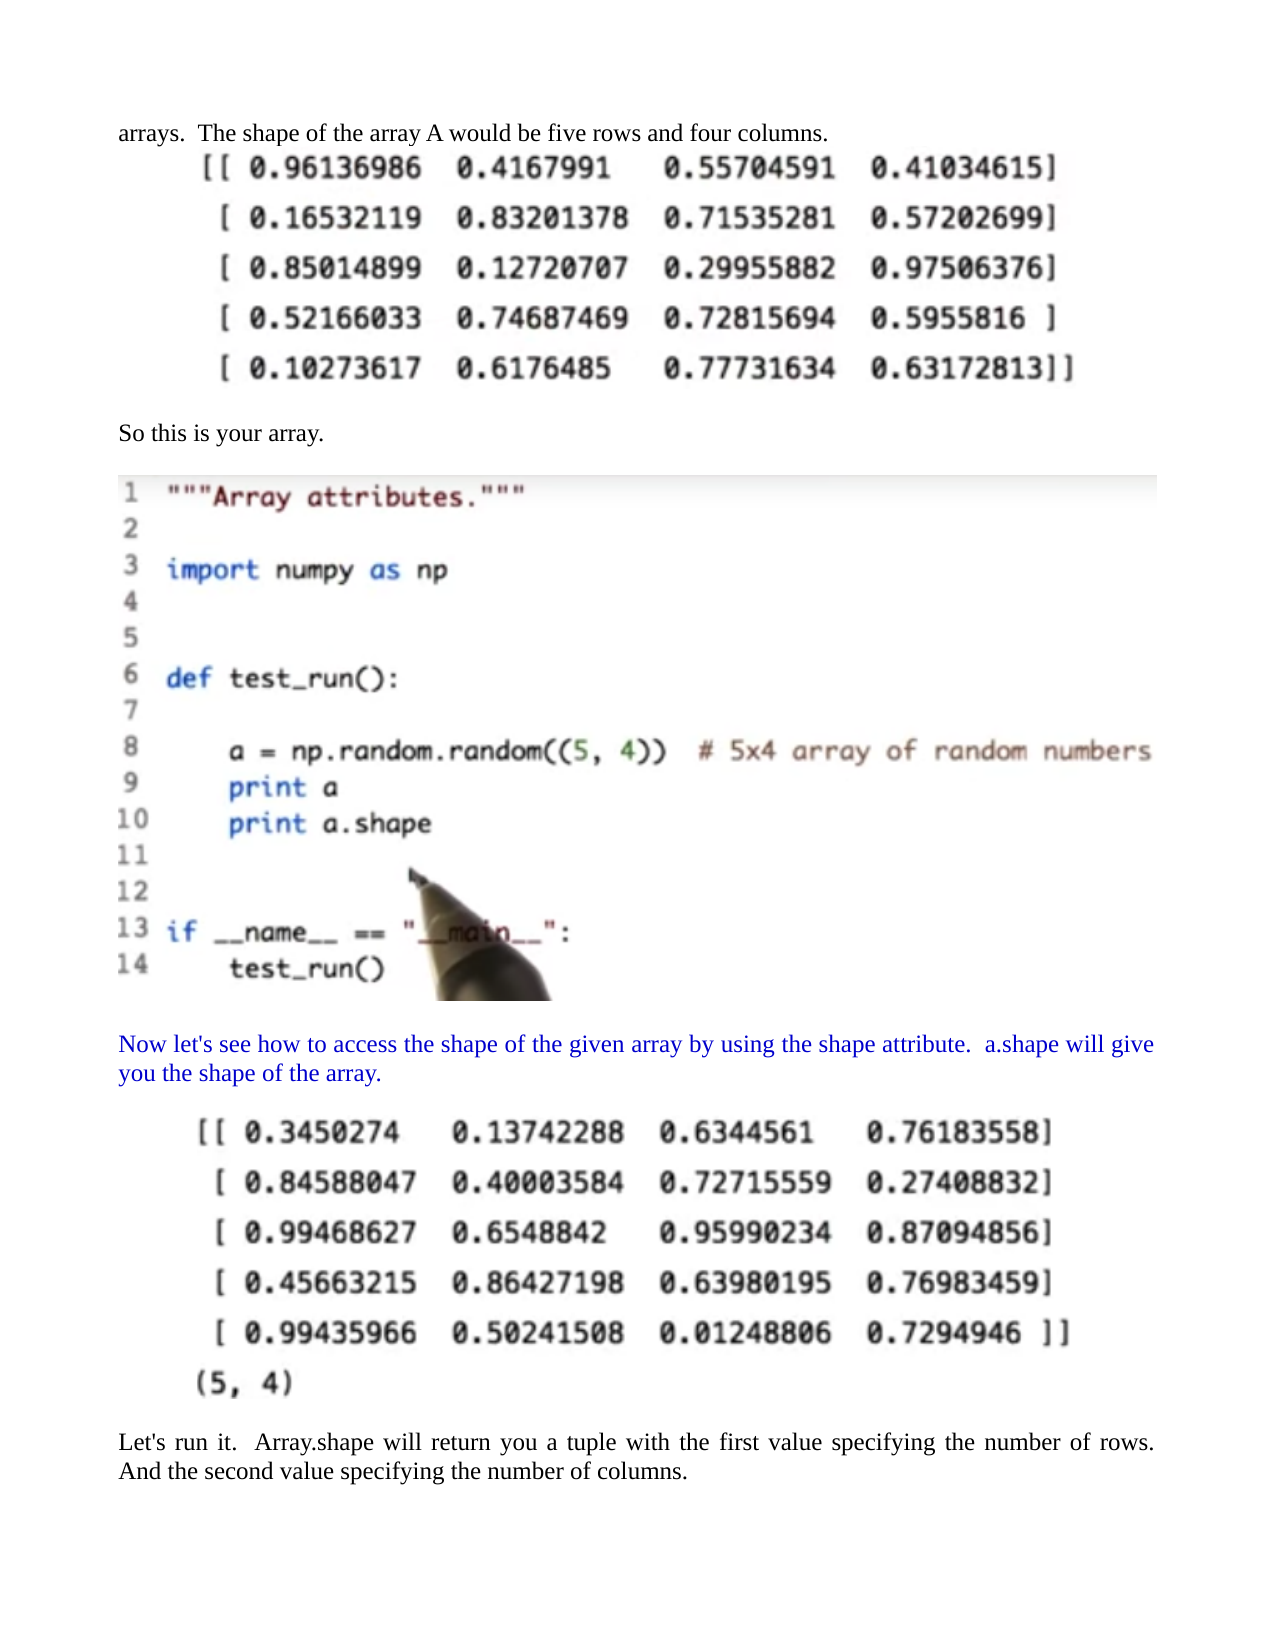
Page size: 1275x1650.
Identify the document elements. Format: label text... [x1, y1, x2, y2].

picture [198, 146, 1077, 389]
picture [196, 1115, 1079, 1399]
text Now let's see how to access the shape of the given array by using the shape attribute. a.shape will give you the shape of the array. [118, 1029, 1157, 1087]
text Let's run it. Array.shape will return you a tuple with the first value specifying the number of rows. And the second value specifying the number of columns. [118, 1427, 1157, 1485]
text So this is your array. [118, 418, 1157, 447]
picture [118, 475, 1157, 1001]
text arrays. The shape of the array A would be five rows and four columns. [118, 118, 1157, 147]
